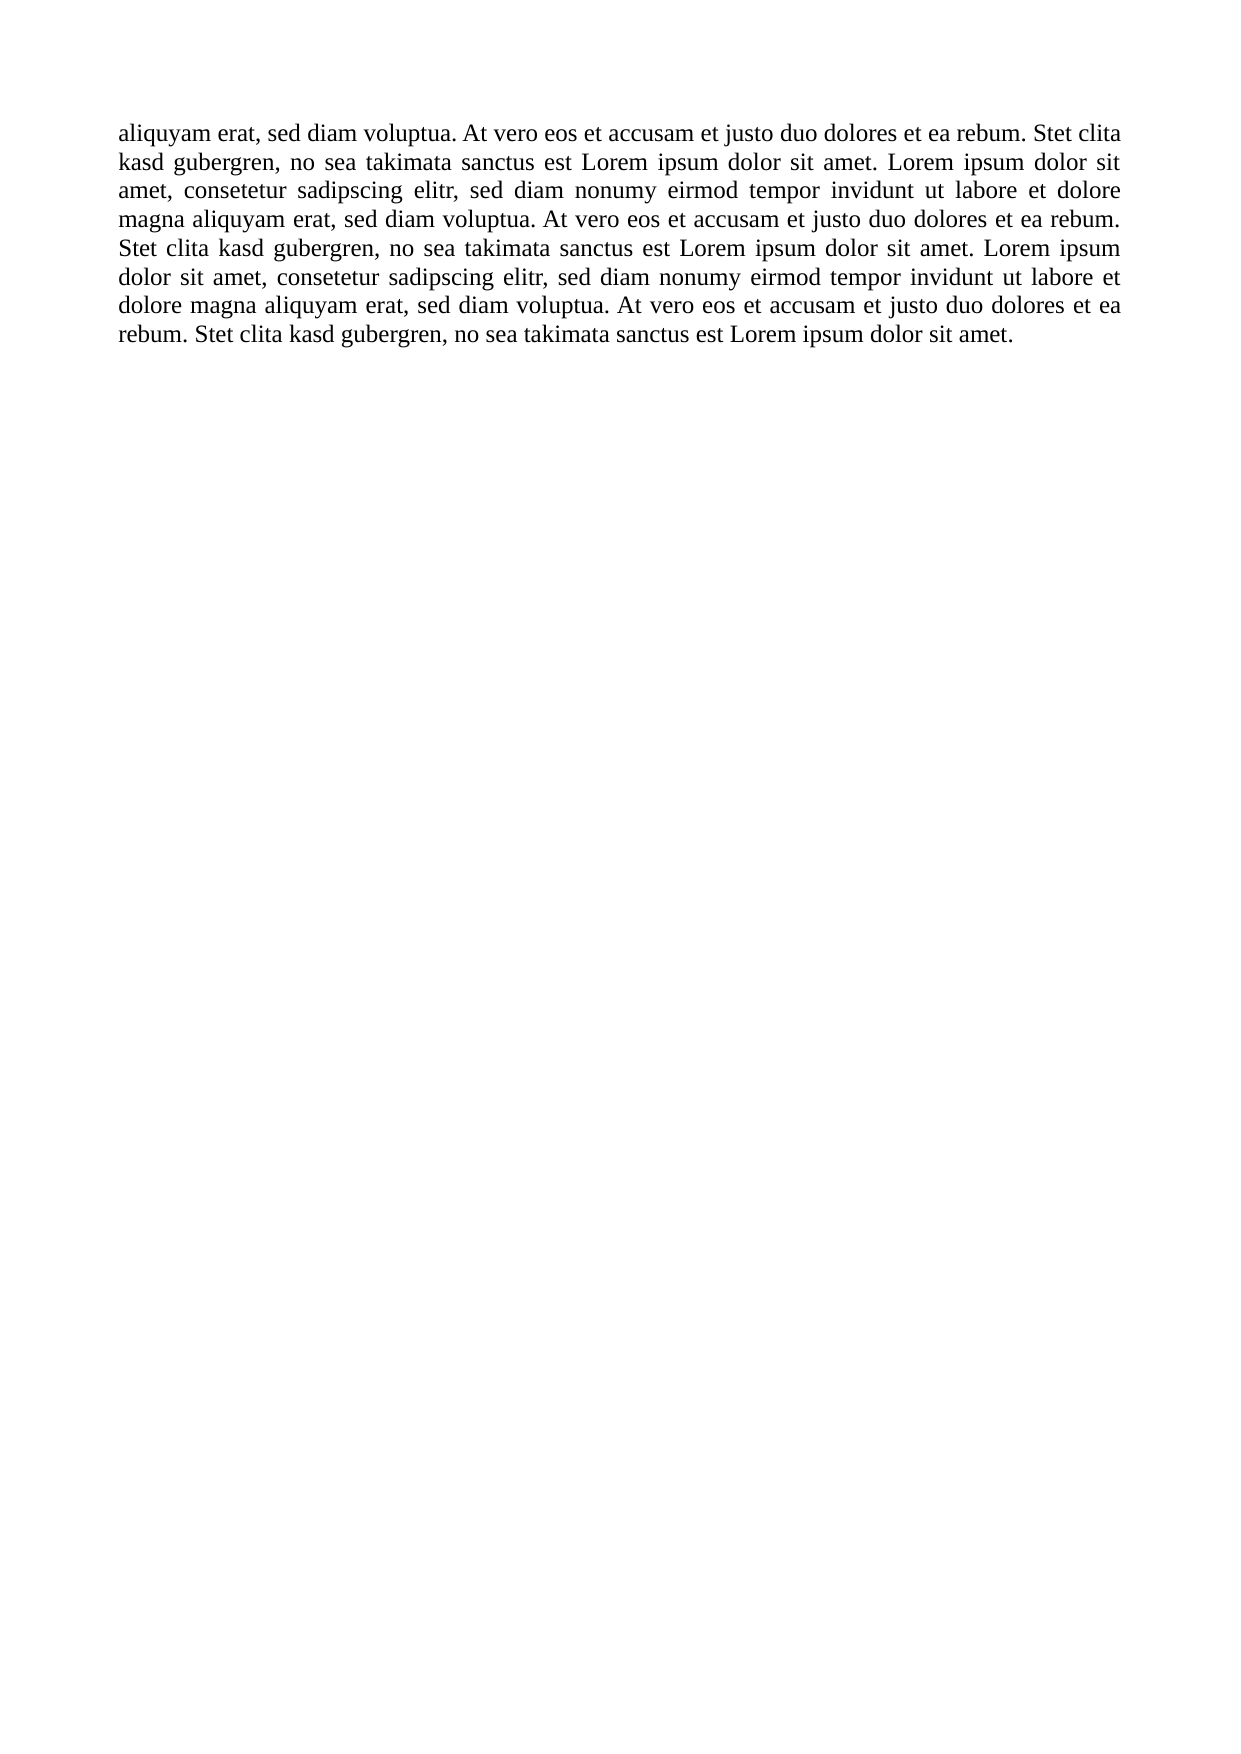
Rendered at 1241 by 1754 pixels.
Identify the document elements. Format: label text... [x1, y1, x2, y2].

text aliquyam erat, sed diam voluptua. At vero eos et accusam et justo duo dolores et ea rebum. Stet clita kasd gubergren, no sea takimata sanctus est Lorem ipsum dolor sit amet. Lorem ipsum dolor sit amet, consetetur sadipscing elitr, sed diam nonumy eirmod tempor invidunt ut labore et dolore magna aliquyam erat, sed diam voluptua. At vero eos et accusam et justo duo dolores et ea rebum. Stet clita kasd gubergren, no sea takimata sanctus est Lorem ipsum dolor sit amet. Lorem ipsum dolor sit amet, consetetur sadipscing elitr, sed diam nonumy eirmod tempor invidunt ut labore et dolore magna aliquyam erat, sed diam voluptua. At vero eos et accusam et justo duo dolores et ea rebum. Stet clita kasd gubergren, no sea takimata sanctus est Lorem ipsum dolor sit amet. [118, 118, 1122, 348]
